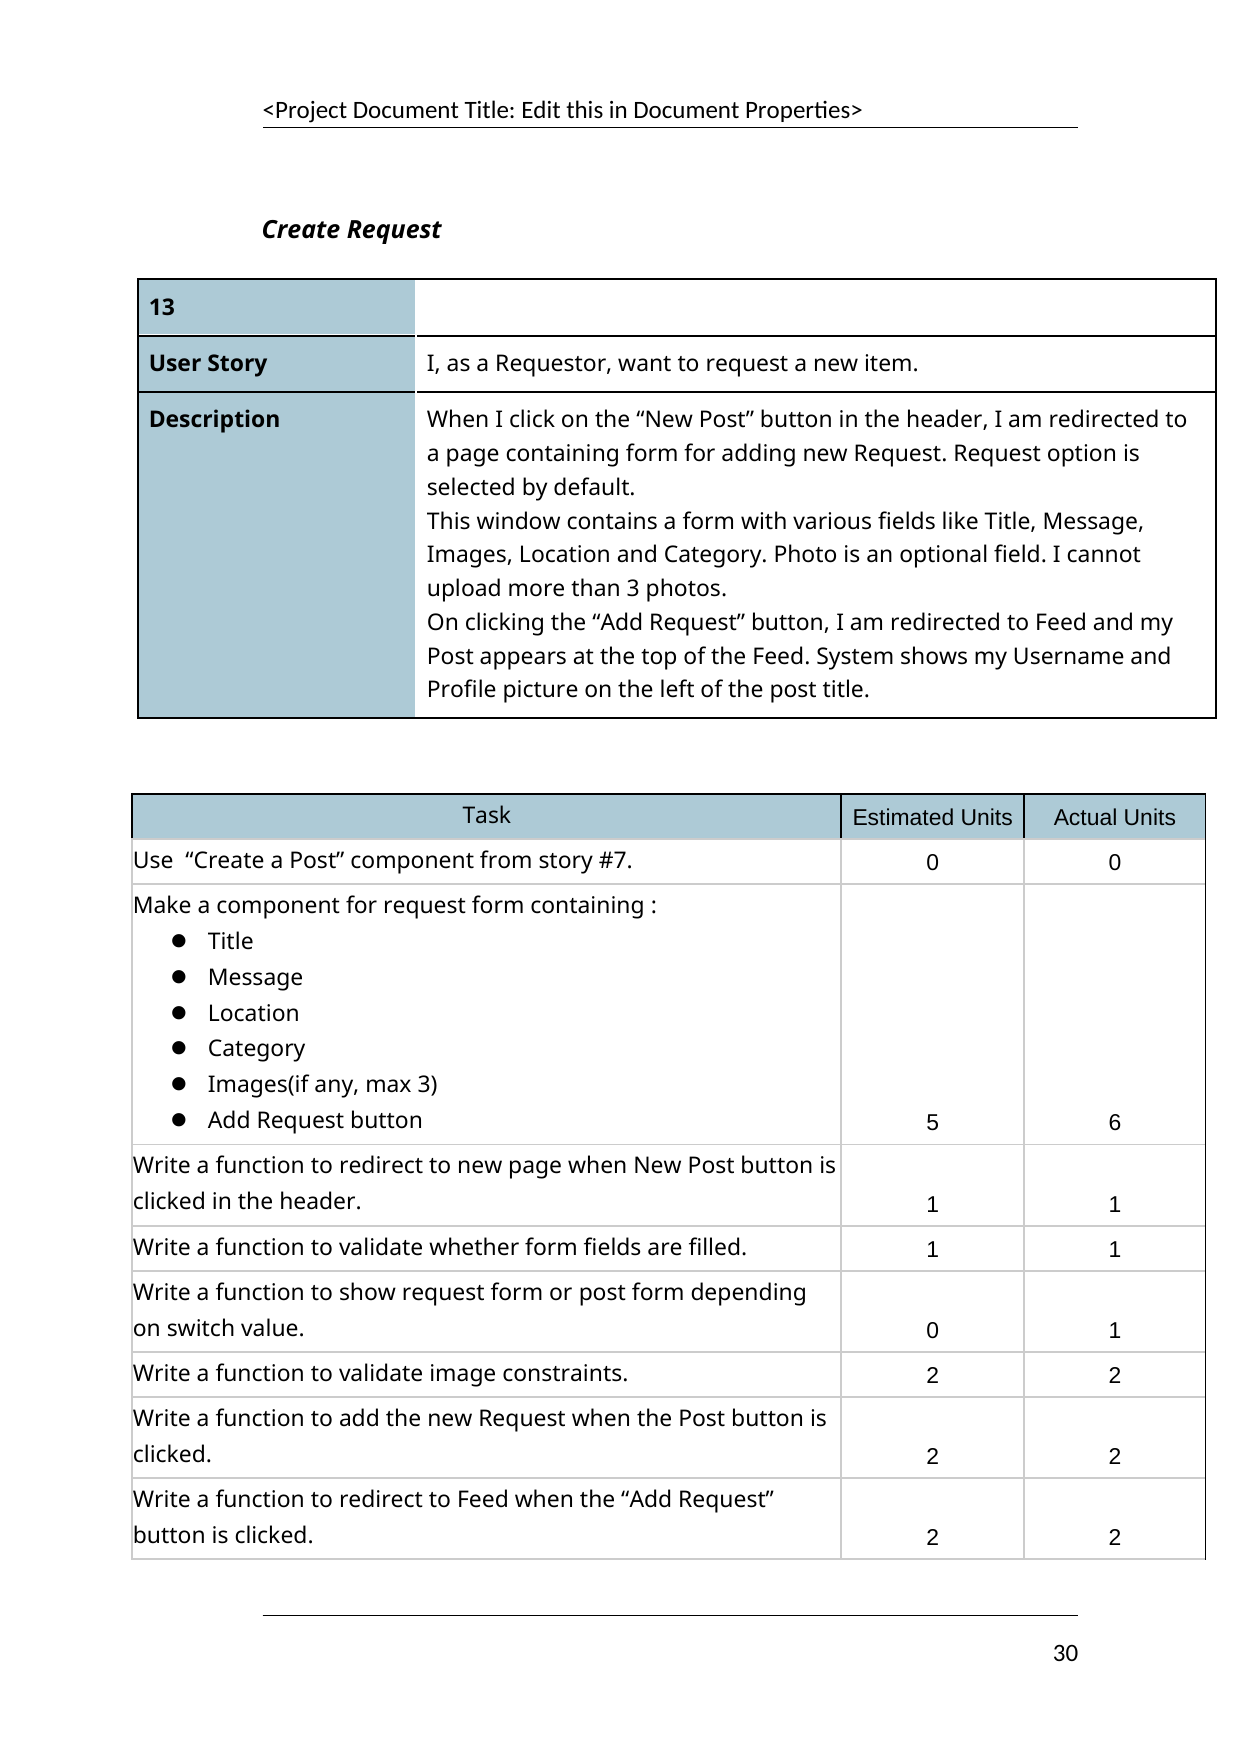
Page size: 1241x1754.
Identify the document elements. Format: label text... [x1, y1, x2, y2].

table_cell 5 [842, 885, 1023, 1143]
table_cell Write a function to redirect to Feed when the “Add Request” button is clicked. [133, 1479, 840, 1558]
table_cell 2 [1025, 1353, 1205, 1396]
table_header Estimated Units [842, 795, 1023, 838]
table_header 13 [139, 280, 415, 334]
table_cell 0 [842, 840, 1023, 883]
table_cell Write a function to validate whether form fields are filled. [133, 1227, 840, 1270]
table_cell 2 [842, 1398, 1023, 1477]
table_cell Use “Create a Post” component from story #7. [133, 840, 840, 883]
table_cell I, as a Requestor, want to request a new item. [417, 337, 1215, 391]
table_cell 1 [842, 1145, 1023, 1225]
table_cell 2 [1025, 1398, 1205, 1477]
table_header Task [133, 795, 840, 838]
table_cell Write a function to validate image constraints. [133, 1353, 840, 1396]
table_cell Write a function to add the new Request when the Post button is clicked. [133, 1398, 840, 1477]
table_cell 2 [842, 1479, 1023, 1558]
table_cell 0 [842, 1272, 1023, 1351]
table_header [417, 280, 1215, 334]
table_cell 1 [1025, 1227, 1205, 1270]
table_cell 0 [1025, 840, 1205, 883]
table_cell Write a function to show request form or post form depending on switch value. [133, 1272, 840, 1351]
table_cell 2 [1025, 1479, 1205, 1558]
table_cell 1 [1025, 1272, 1205, 1351]
table_cell 1 [842, 1227, 1023, 1270]
table_header Actual Units [1025, 795, 1205, 838]
table_cell User Story [139, 337, 415, 391]
subtitle Create Request [261, 195, 1078, 245]
table_cell When I click on the “New Post” button in the header, I am redirected to a page containing form for adding new Request. Request option is selected by default. This window contains a form with various fields like Title, Message, Images, Location and Category. Photo is an optional field. I cannot upload more than 3 photos. On clicking the “Add Request” button, I am redirected to Feed and my Post appears at the top of the Feed. System shows my Username and Profile picture on the left of the post title. [417, 393, 1215, 717]
table_cell Make a component for request form containing : Title Message Location Category Images(if any, max 3) Add Request button [133, 885, 840, 1143]
table_cell 6 [1025, 885, 1205, 1143]
table_cell 1 [1025, 1145, 1205, 1225]
table_cell Description [139, 393, 415, 717]
table_cell Write a function to redirect to new page when New Post button is clicked in the header. [133, 1145, 840, 1225]
table_cell 2 [842, 1353, 1023, 1396]
